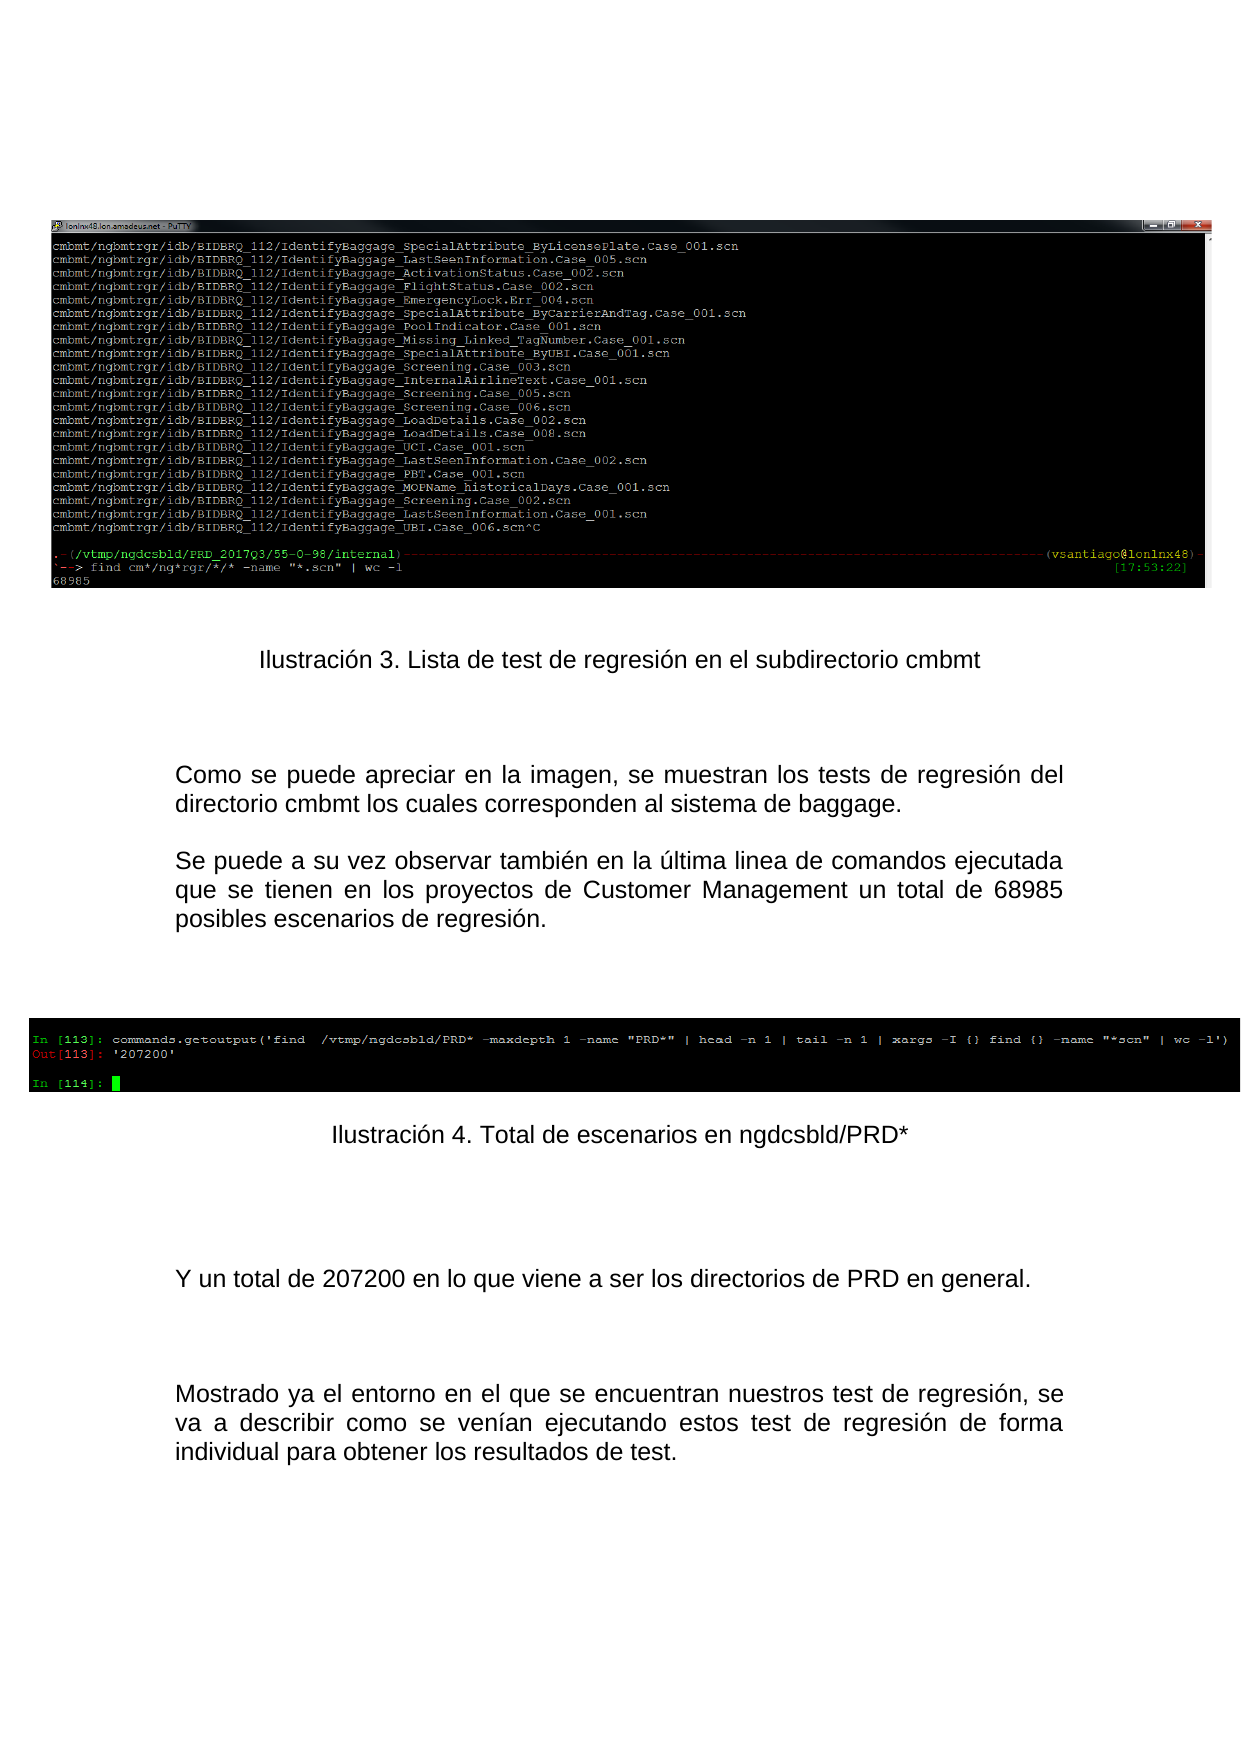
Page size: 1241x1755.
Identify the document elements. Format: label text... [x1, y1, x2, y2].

text Y un total de 207200 en lo que viene a ser los directorios de PRD en general. [175, 1264, 1065, 1293]
text Ilustración 3. Lista de test de regresión en el subdirectorio cmbmt [175, 645, 1065, 673]
picture [51, 220, 1212, 588]
text Ilustración 4. Total de escenarios en ngdcsbld/PRD* [175, 1120, 1065, 1149]
text Como se puede apreciar en la imagen, se muestran los tests de regresión del directorio cmbmt los cuales corresponden al sistema de baggage. [175, 760, 1065, 817]
text Se puede a su vez observar también en la última linea de comandos ejecutada que se tienen en los proyectos de Customer Management un total de 68985 posibles escenarios de regresión. [175, 846, 1065, 932]
text Mostrado ya el entorno en el que se encuentran nuestros test de regresión, se va a describir como se venían ejecutando estos test de regresión de forma individual para obtener los resultados de test. [175, 1379, 1065, 1465]
picture [29, 1018, 1241, 1092]
